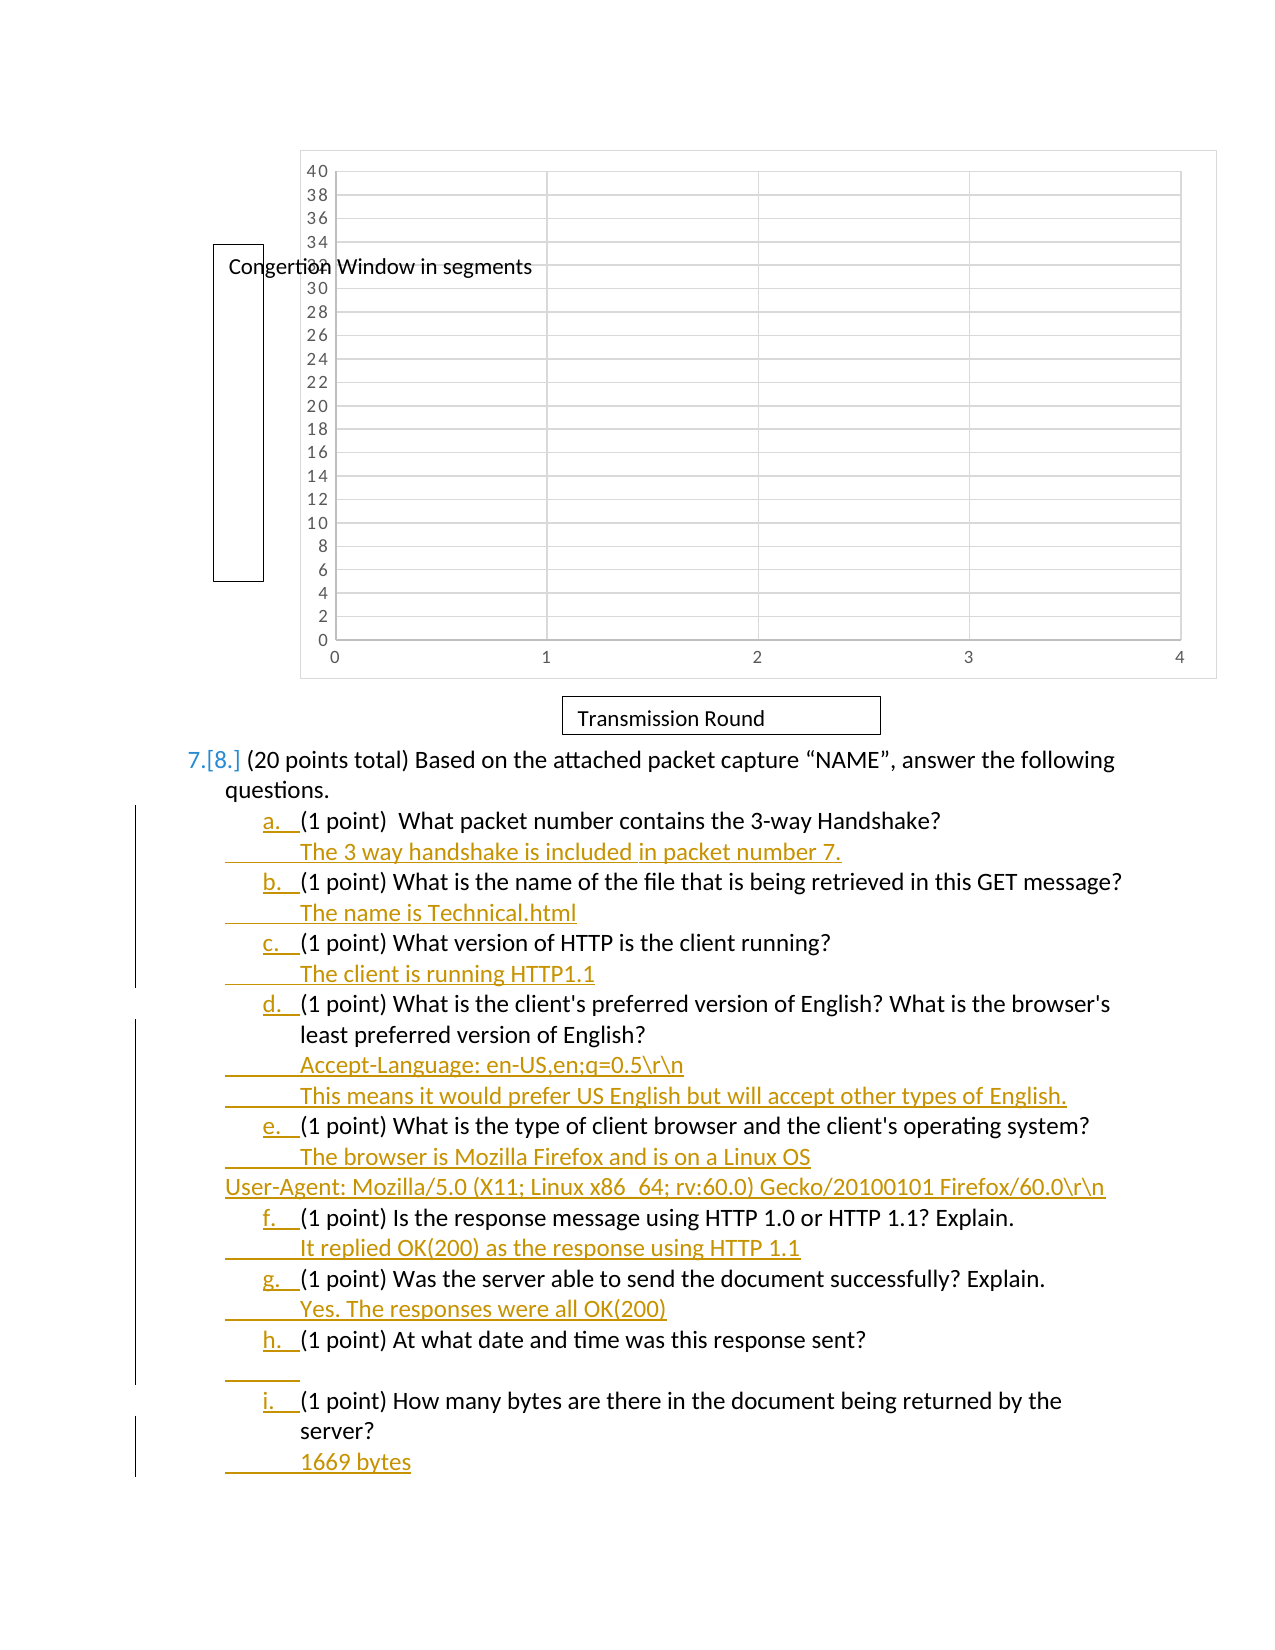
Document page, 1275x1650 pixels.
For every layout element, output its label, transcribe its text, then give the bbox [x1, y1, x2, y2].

list The client is running HTTP1.1 [225, 958, 1125, 988]
list This means it would prefer US English but will accept other types of English. [225, 1080, 1125, 1110]
list Yes. The responses were all OK(200) [225, 1293, 1125, 1324]
list The 3 way handshake is included in packet number 7. [225, 836, 1125, 866]
text Congertion Window in segments [228, 252, 535, 280]
list (1 point) At what date and time was this response sent? [262, 1324, 1125, 1354]
list 1669 bytes [225, 1446, 1125, 1477]
list The browser is Mozilla Firefox and is on a Linux OS [225, 1141, 1125, 1171]
list (1 point) Was the server able to send the document successfully? Explain. [262, 1263, 1125, 1293]
list Accept-Language: en-US,en;q=0.5\r\n [225, 1049, 1125, 1080]
list (1 point) What packet number contains the 3-way Handshake? [262, 805, 1125, 836]
list User-Agent: Mozilla/5.0 (X11; Linux x86_64; rv:60.0) Gecko/20100101 Firefox/60.0\r\n [225, 1171, 1125, 1202]
list (1 point) Is the response message using HTTP 1.0 or HTTP 1.1? Explain. [262, 1202, 1125, 1232]
list (1 point) What is the client's preferred version of English? What is the browser's least preferred version of English? [262, 988, 1125, 1049]
text Transmission Round [577, 704, 866, 727]
list (1 point) What is the name of the file that is being retrieved in this GET message? [262, 866, 1125, 897]
list (1 point) How many bytes are there in the document being returned by the server? [262, 1385, 1125, 1446]
list It replied OK(200) as the response using HTTP 1.1 [225, 1232, 1125, 1263]
list (20 points total) Based on the attached packet capture “NAME”, answer the following questions. [187, 744, 1125, 805]
list (1 point) What version of HTTP is the client running? [262, 927, 1125, 958]
list The name is Technical.html [225, 897, 1125, 927]
list (1 point) What is the type of client browser and the client's operating system? [262, 1110, 1125, 1141]
